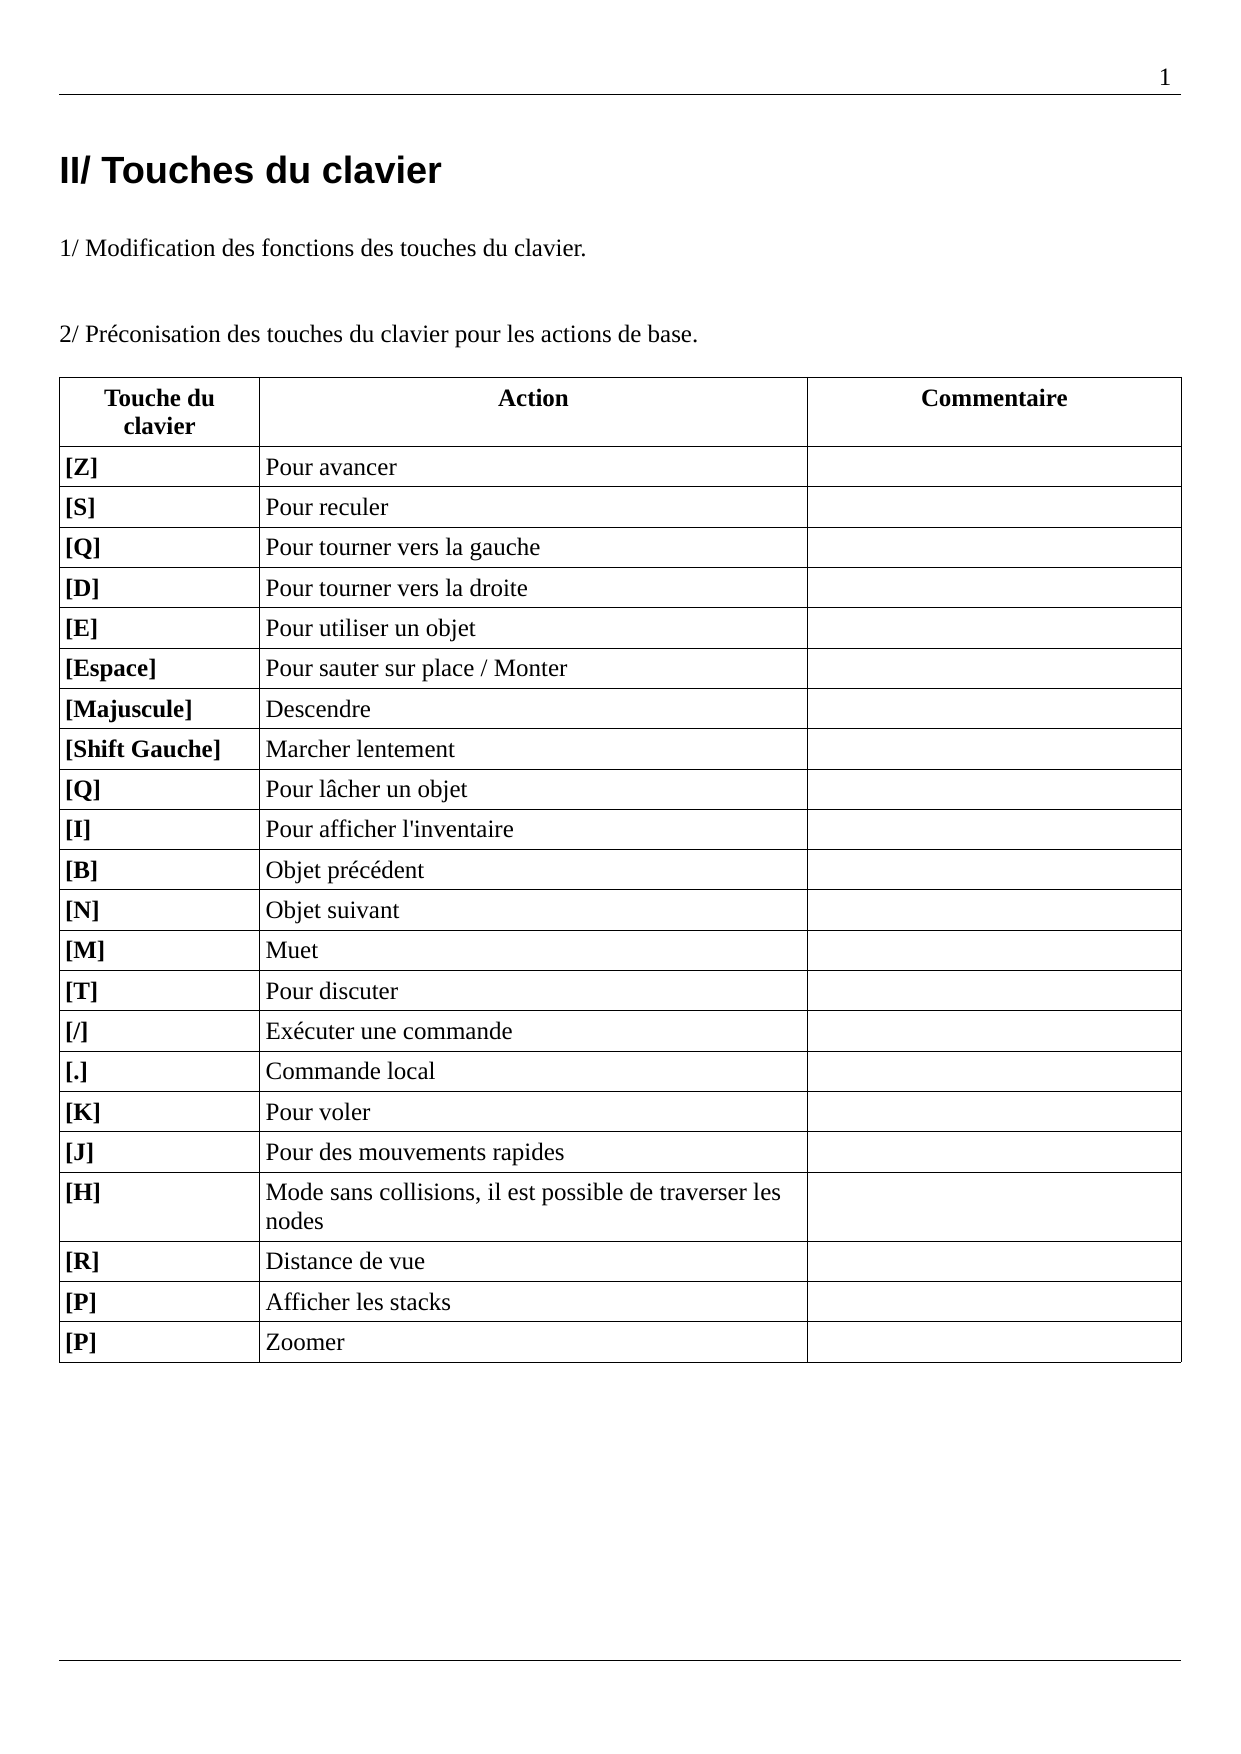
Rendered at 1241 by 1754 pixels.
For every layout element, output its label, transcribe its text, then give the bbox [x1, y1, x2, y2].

table_cell [808, 1322, 1181, 1362]
table_cell Marcher lentement [260, 729, 807, 768]
table_cell Pour avancer [260, 447, 807, 486]
table_cell Descendre [260, 689, 807, 728]
table_cell Zoomer [260, 1322, 807, 1362]
table_cell Mode sans collisions, il est possible de traverser les nodes [260, 1173, 807, 1241]
table_cell [P] [60, 1322, 259, 1362]
table_cell [B] [60, 850, 259, 889]
table_cell [808, 608, 1181, 647]
table_cell [J] [60, 1132, 259, 1172]
table_cell [808, 770, 1181, 809]
table_cell [.] [60, 1052, 259, 1091]
table_cell [808, 971, 1181, 1010]
table_cell [Espace] [60, 649, 259, 688]
table_cell [808, 1092, 1181, 1131]
table_cell [H] [60, 1173, 259, 1241]
table_header Touche du clavier [60, 378, 259, 446]
table_cell [T] [60, 971, 259, 1010]
table_header Action [260, 378, 807, 446]
table_cell [R] [60, 1242, 259, 1281]
table_cell Pour tourner vers la gauche [260, 528, 807, 567]
table_cell [I] [60, 810, 259, 849]
table_cell [K] [60, 1092, 259, 1131]
table_cell Afficher les stacks [260, 1282, 807, 1321]
table_cell [Q] [60, 770, 259, 809]
subtitle II/ Touches du clavier [59, 148, 1181, 192]
table_cell [808, 649, 1181, 688]
table_cell Pour utiliser un objet [260, 608, 807, 647]
table_cell Pour tourner vers la droite [260, 568, 807, 607]
table_cell [/] [60, 1011, 259, 1051]
table_cell [P] [60, 1282, 259, 1321]
table_cell [Z] [60, 447, 259, 486]
table_cell [808, 528, 1181, 567]
table_cell Objet précédent [260, 850, 807, 889]
table_cell [808, 850, 1181, 889]
table_cell [808, 487, 1181, 527]
table_cell Pour sauter sur place / Monter [260, 649, 807, 688]
table_cell [808, 810, 1181, 849]
table_cell Exécuter une commande [260, 1011, 807, 1051]
table_cell Pour lâcher un objet [260, 770, 807, 809]
table_cell Pour reculer [260, 487, 807, 527]
text 2/ Préconisation des touches du clavier pour les actions de base. [59, 319, 1181, 348]
table_cell [808, 568, 1181, 607]
table_cell [808, 1173, 1181, 1241]
table_cell [808, 729, 1181, 768]
table_cell Pour voler [260, 1092, 807, 1131]
table_cell [808, 931, 1181, 970]
table_cell [Q] [60, 528, 259, 567]
table_cell [D] [60, 568, 259, 607]
table_cell Muet [260, 931, 807, 970]
table_cell [808, 689, 1181, 728]
table_cell Pour discuter [260, 971, 807, 1010]
table_cell Pour des mouvements rapides [260, 1132, 807, 1172]
table_cell [808, 1242, 1181, 1281]
table_header Commentaire [808, 378, 1181, 446]
table_cell [Shift Gauche] [60, 729, 259, 768]
table_cell [808, 1132, 1181, 1172]
table_cell [Majuscule] [60, 689, 259, 728]
text 1/ Modification des fonctions des touches du clavier. [59, 233, 1181, 262]
table_cell Distance de vue [260, 1242, 807, 1281]
table_cell [E] [60, 608, 259, 647]
table_cell [808, 1011, 1181, 1051]
table_cell [M] [60, 931, 259, 970]
table_cell [S] [60, 487, 259, 527]
table_cell [808, 1282, 1181, 1321]
table_cell Pour afficher l'inventaire [260, 810, 807, 849]
table_cell [N] [60, 890, 259, 930]
table_cell [808, 890, 1181, 930]
table_cell Commande local [260, 1052, 807, 1091]
table_cell Objet suivant [260, 890, 807, 930]
table_cell [808, 447, 1181, 486]
table_cell [808, 1052, 1181, 1091]
